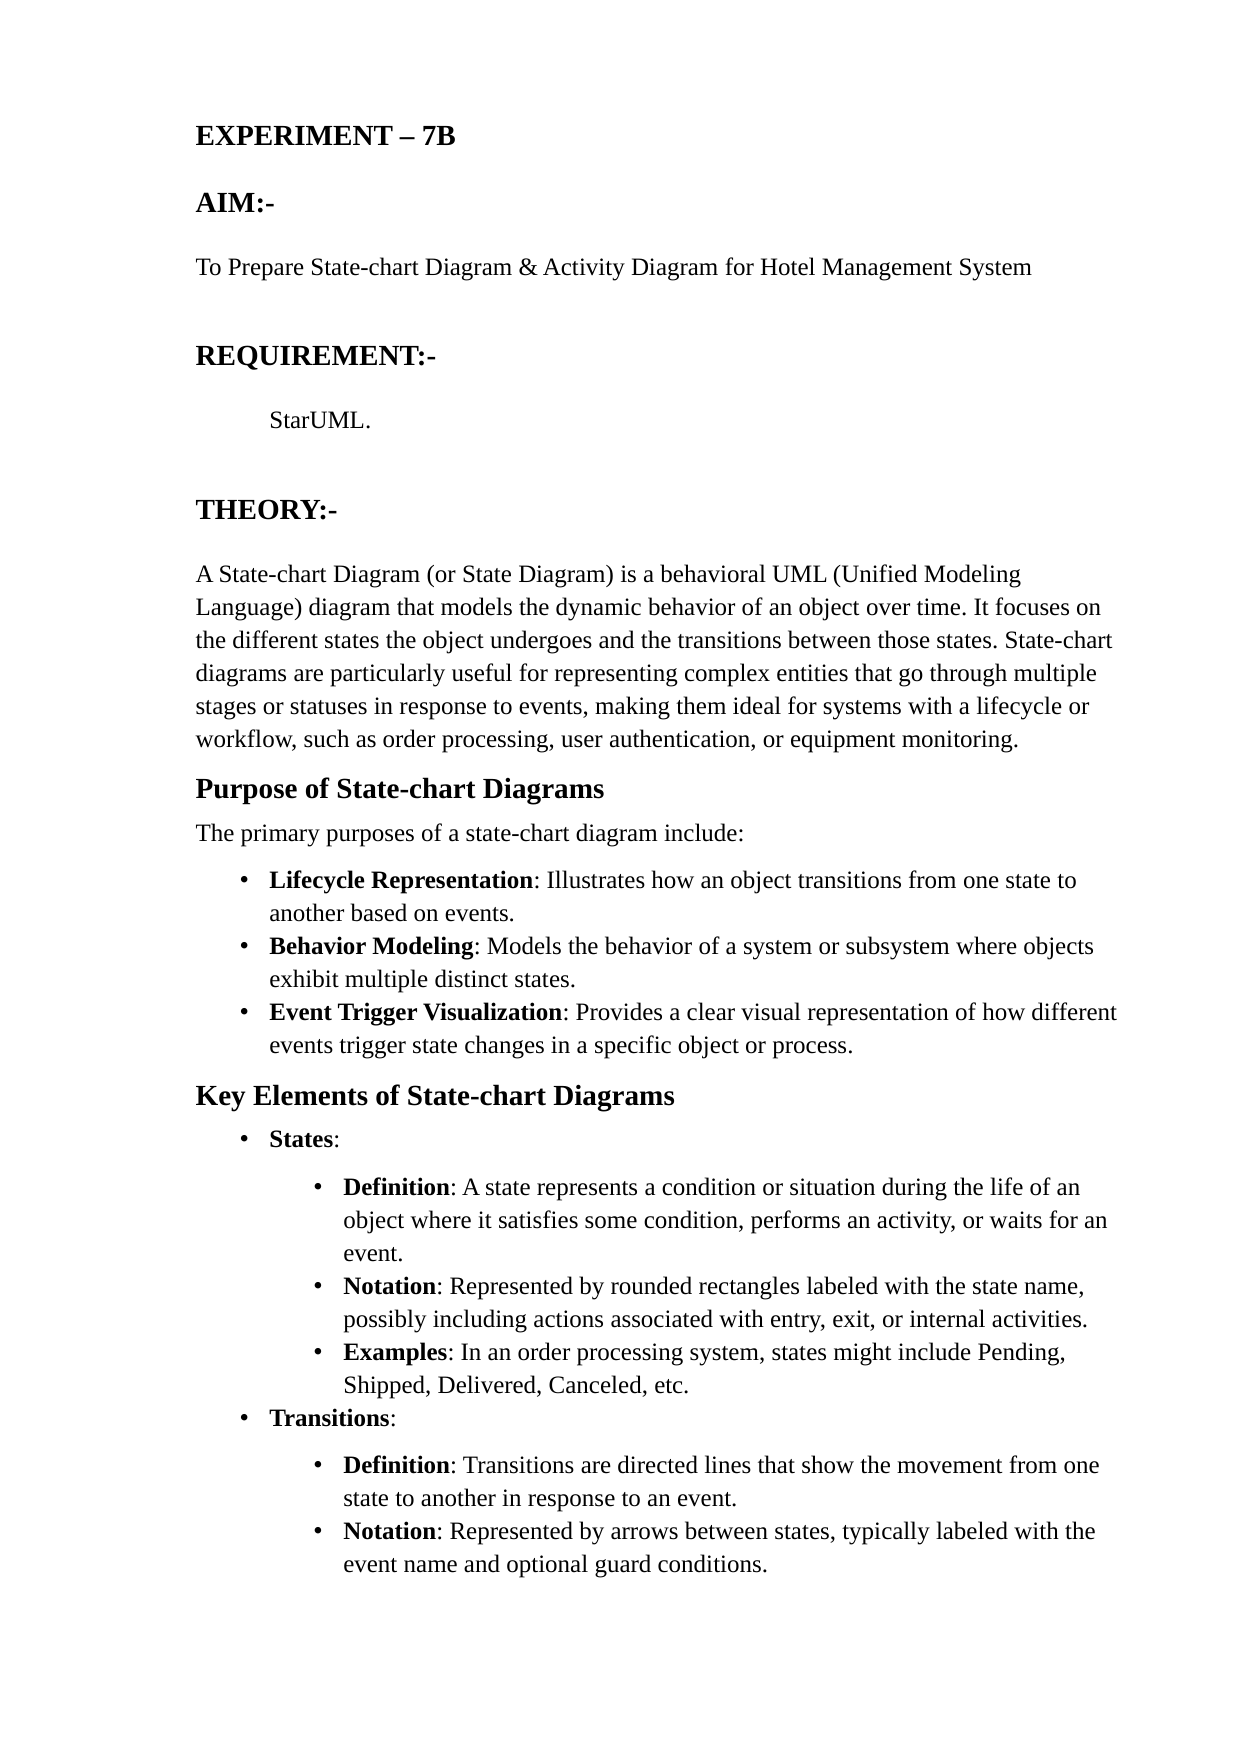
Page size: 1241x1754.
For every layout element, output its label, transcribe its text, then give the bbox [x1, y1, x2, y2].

list Notation: Represented by arrows between states, typically labeled with the event name and optional guard conditions. [313, 1516, 1123, 1578]
text To Prepare State-chart Diagram & Activity Diagram for Hotel Management System [195, 252, 1123, 281]
text The primary purposes of a state-chart diagram include: [195, 818, 1123, 846]
list Event Trigger Visualization: Provides a clear visual representation of how different events trigger state changes in a specific object or process. [240, 997, 1123, 1059]
text EXPERIMENT – 7B [195, 118, 1123, 152]
subtitle Purpose of State-chart Diagrams [195, 772, 1123, 805]
list Definition: A state represents a condition or situation during the life of an object where it satisfies some condition, performs an activity, or waits for an event. [313, 1172, 1123, 1266]
text A State-chart Diagram (or State Diagram) is a behavioral UML (Unified Modeling Language) diagram that models the dynamic behavior of an object over time. It focuses on the different states the object undergoes and the transitions between those states. State-chart diagrams are particularly useful for representing complex entities that go through multiple stages or statuses in response to events, making them ideal for systems with a lifecycle or workflow, such as order processing, user authentication, or equipment monitoring. [195, 559, 1123, 753]
subtitle Key Elements of State-chart Diagrams [195, 1078, 1123, 1112]
text AIM:- [195, 185, 1123, 219]
list Definition: Transitions are directed lines that show the movement from one state to another in response to an event. [313, 1450, 1123, 1512]
list Examples: In an order processing system, states might include Pending, Shipped, Delivered, Canceled, etc. [313, 1337, 1123, 1398]
list States: [240, 1124, 1123, 1153]
text StarUML. [195, 406, 1123, 434]
text THEORY:- [195, 492, 1123, 525]
list Transitions: [240, 1403, 1123, 1432]
list Lifecycle Representation: Illustrates how an object transitions from one state to another based on events. [240, 865, 1123, 927]
text REQUIREMENT:- [195, 338, 1123, 372]
list Notation: Represented by rounded rectangles labeled with the state name, possibly including actions associated with entry, exit, or internal activities. [313, 1271, 1123, 1332]
list Behavior Modeling: Models the behavior of a system or subsystem where objects exhibit multiple distinct states. [240, 931, 1123, 993]
